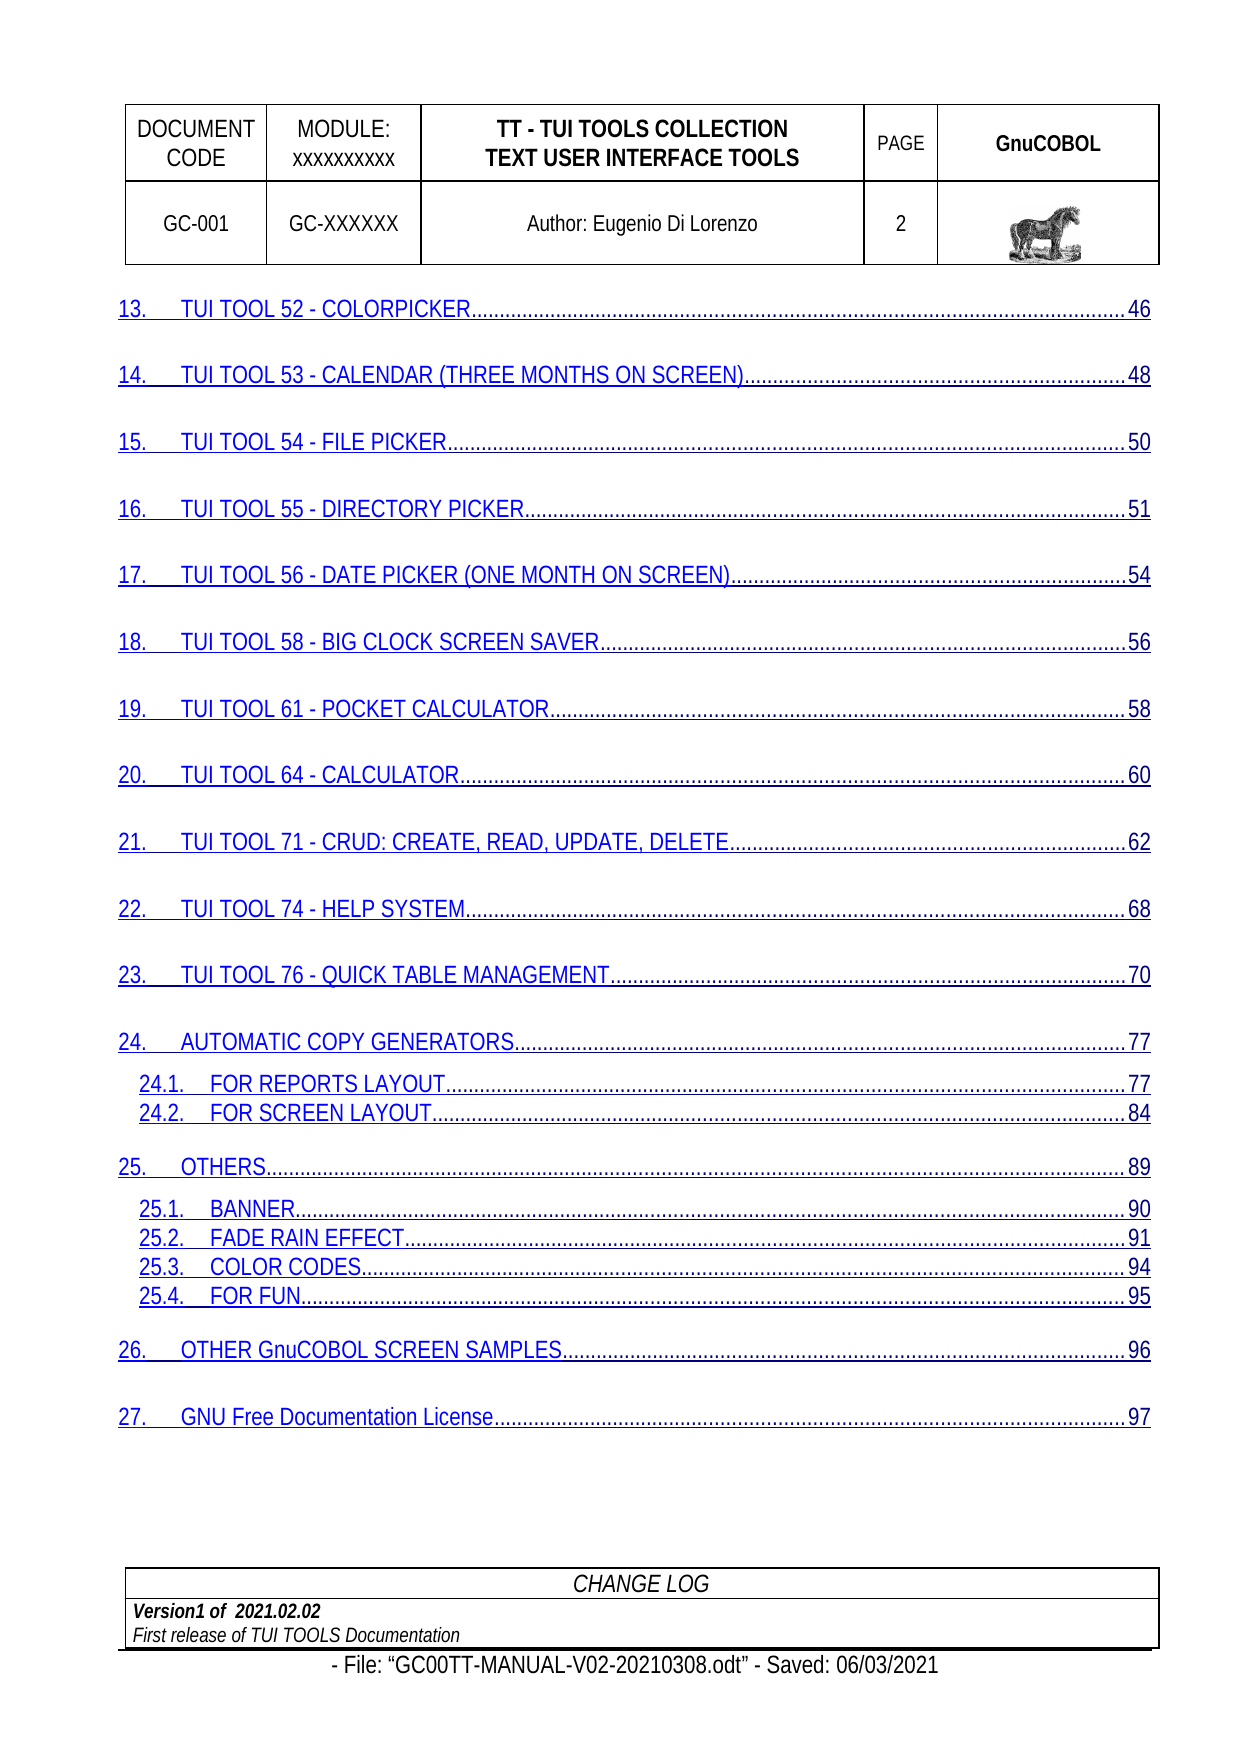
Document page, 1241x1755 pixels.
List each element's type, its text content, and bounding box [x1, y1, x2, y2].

text 22. TUI TOOL 74 - HELP SYSTEM 68 [118, 894, 1152, 923]
text 13. TUI TOOL 52 - COLORPICKER 46 [118, 294, 1152, 323]
table_header CHANGE LOG [126, 1569, 1158, 1597]
text 25.4. FOR FUN 95 [139, 1281, 1152, 1311]
text 24. AUTOMATIC COPY GENERATORS 77 [118, 1027, 1152, 1056]
text 27. GNU Free Documentation License 97 [118, 1402, 1152, 1431]
text 18. TUI TOOL 58 - BIG CLOCK SCREEN SAVER 56 [118, 627, 1152, 656]
text 20. TUI TOOL 64 - CALCULATOR 60 [118, 761, 1152, 790]
text 21. TUI TOOL 71 - CRUD: CREATE, READ, UPDATE, DELETE 62 [118, 827, 1152, 856]
text 17. TUI TOOL 56 - DATE PICKER (ONE MONTH ON SCREEN) 54 [118, 561, 1152, 590]
text 19. TUI TOOL 61 - POCKET CALCULATOR 58 [118, 694, 1152, 723]
text 23. TUI TOOL 76 - QUICK TABLE MANAGEMENT 70 [118, 961, 1152, 990]
text 14. TUI TOOL 53 - CALENDAR (THREE MONTHS ON SCREEN) 48 [118, 361, 1152, 390]
text 24.1. FOR REPORTS LAYOUT 77 [139, 1069, 1152, 1098]
text 25.1. BANNER 90 [139, 1194, 1152, 1223]
text 25.3. COLOR CODES 94 [139, 1252, 1152, 1281]
text 15. TUI TOOL 54 - FILE PICKER 50 [118, 427, 1152, 456]
text 25. OTHERS 89 [118, 1152, 1152, 1181]
text 24.2. FOR SCREEN LAYOUT 84 [139, 1098, 1152, 1127]
table_cell Version1 of 2021.02.02 First release of TUI TOOLS Documentation [126, 1599, 1158, 1647]
text 16. TUI TOOL 55 - DIRECTORY PICKER 51 [118, 494, 1152, 523]
text 25.2. FADE RAIN EFFECT 91 [139, 1223, 1152, 1252]
text 26. OTHER GnuCOBOL SCREEN SAMPLES 96 [118, 1336, 1152, 1365]
